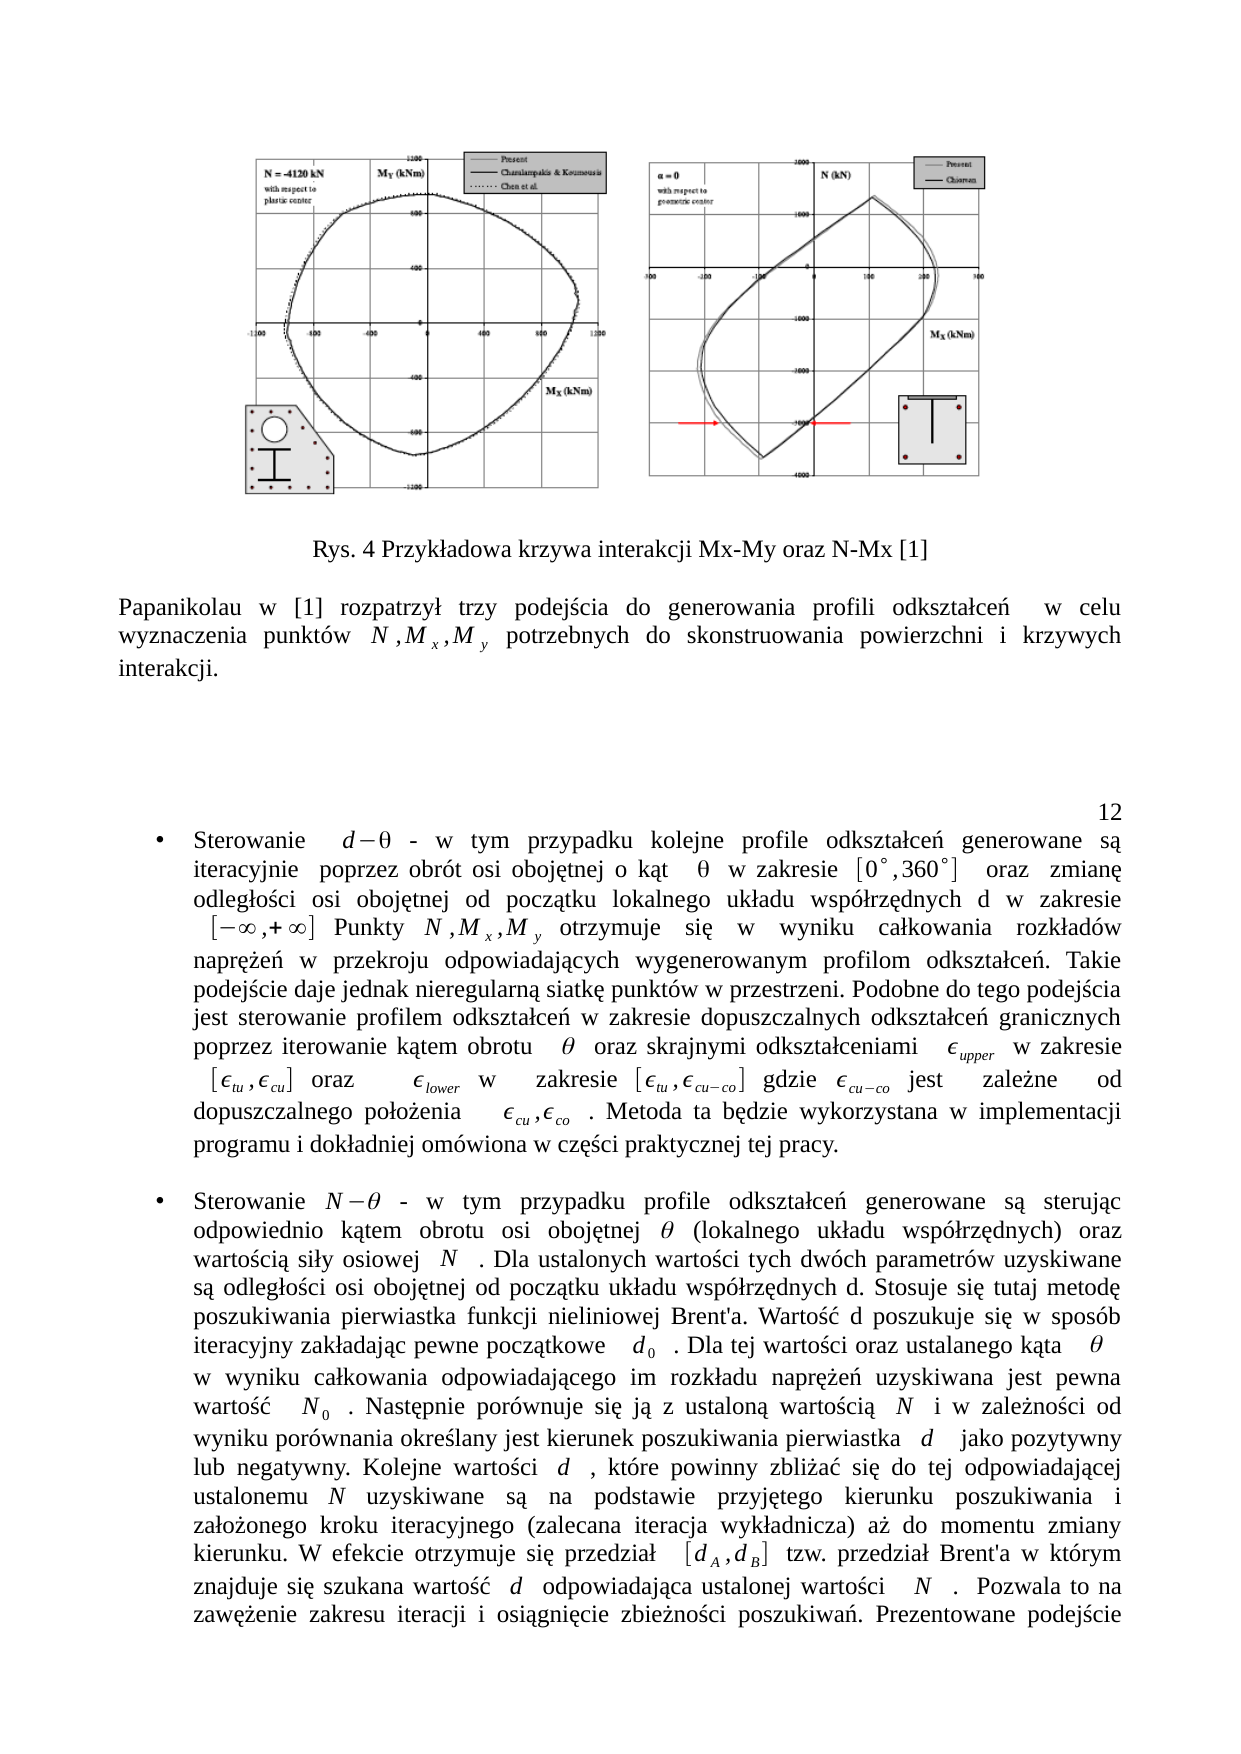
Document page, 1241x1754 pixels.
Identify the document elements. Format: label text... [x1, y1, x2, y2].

list 12 [156, 797, 1122, 826]
list Sterowanie - w tym przypadku kolejne profile odkształceń generowane są iteracyjnie poprzez obrót osi obojętnej o kąt w zakresie oraz zmianę odległości osi obojętnej od początku lokalnego układu współrzędnych d w zakresie Punktyotrzymuje się w wyniku całkowania rozkładów naprężeń w przekroju odpowiadających wygenerowanym profilom odkształceń. Takie podejście daje jednak nieregularną siatkę punktów w przestrzeni. Podobne do tego podejścia jest sterowanie profilem odkształceń w zakresie dopuszczalnych odkształceń granicznych poprzez iterowanie kątem obrotu oraz skrajnymi odkształceniami w zakresie oraz w zakresiegdziejest zależne od dopuszczalnego położenia . Metoda ta będzie wykorzystana w implementacji programu i dokładniej omówiona w części praktycznej tej pracy. [156, 826, 1122, 1157]
text Rys. 4 Przykładowa krzywa interakcji Mx-My oraz N-Mx [1] [118, 534, 1122, 563]
picture [231, 141, 614, 506]
list Sterowanie- w tym przypadku profile odkształceń generowane są sterując odpowiednio kątem obrotu osi obojętnej(lokalnego układu współrzędnych) oraz wartością siły osiowej. Dla ustalonych wartości tych dwóch parametrów uzyskiwane są odległości osi obojętnej od początku układu współrzędnych d. Stosuje się tutaj metodę poszukiwania pierwiastka funkcji nieliniowej Brent'a. Wartość d poszukuje się w sposób iteracyjny zakładając pewne początkowe . Dla tej wartości oraz ustalanego kąta w wyniku całkowania odpowiadającego im rozkładu naprężeń uzyskiwana jest pewna wartość . Następnie porównuje się ją z ustaloną wartościąi w zależności od wyniku porównania określany jest kierunek poszukiwania pierwiastka jako pozytywny lub negatywny. Kolejne wartości, które powinny zbliżać się do tej odpowiadającej ustalonemuuzyskiwane są na podstawie przyjętego kierunku poszukiwania i założonego kroku iteracyjnego (zalecana iteracja wykładnicza) aż do momentu zmiany kierunku. W efekcie otrzymuje się przedział tzw. przedział Brent'a w którym znajduje się szukana wartośćodpowiadająca ustalonej wartości . Pozwala to na zawężenie zakresu iteracji i osiągnięcie zbieżności poszukiwań. Prezentowane podejście [156, 1186, 1122, 1628]
text Papanikolau w [1] rozpatrzył trzy podejścia do generowania profili odkształceń w celu wyznaczenia punktówpotrzebnych do skonstruowania powierzchni i krzywych interakcji. [118, 592, 1122, 682]
picture [643, 154, 990, 487]
